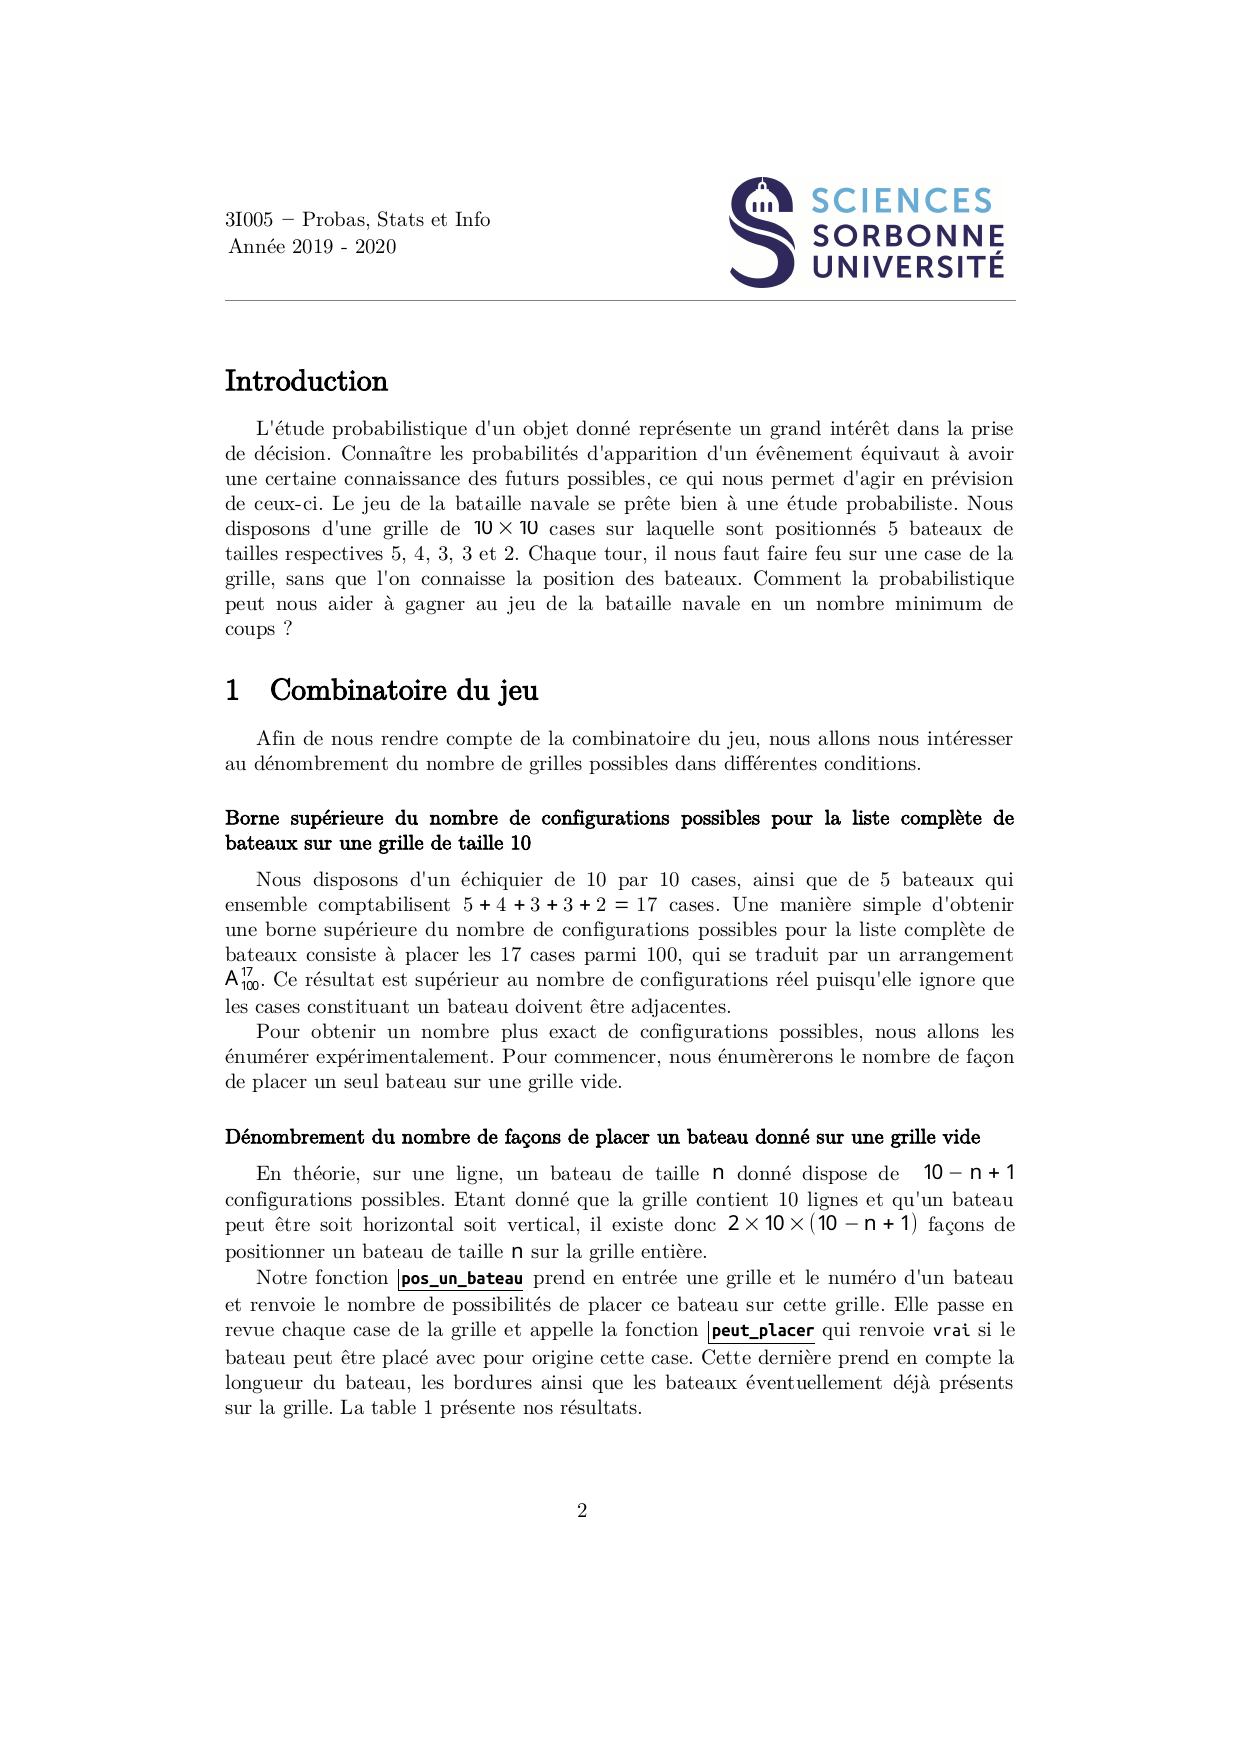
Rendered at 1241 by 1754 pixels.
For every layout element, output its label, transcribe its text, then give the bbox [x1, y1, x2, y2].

text Nous disposons d'un échiquier de 10 par 10 cases, ainsi que de 5 bateaux qui ensemble comptabilisent cases. Une manière simple d'obtenir une borne supérieure du nombre de configurations possibles pour la liste complète de bateaux consiste à placer les 17 cases parmi 100, qui se traduit par un arrangement . Ce résultat est supérieur au nombre de configurations réel puisqu'elle ignore que les cases constituant un bateau doivent être adjacentes. [225, 865, 1016, 1018]
text En théorie, sur une ligne, un bateau de taille donné dispose de configurations possibles. Etant donné que la grille contient 10 lignes et qu'un bateau peut être soit horizontal soit vertical, il existe donc façons de positionner un bateau de taille sur la grille entière. [225, 1159, 1016, 1263]
subtitle Dénombrement du nombre de façons de placer un bateau donné sur une grille vide [225, 1122, 1016, 1147]
text L'étude probabilistique d'un objet donné représente un grand intérêt dans la prise de décision. Connaître les probabilités d'apparition d'un évênement équivaut à avoir une certaine connaissance des futurs possibles, ce qui nous permet d'agir en prévision de ceux-ci. Le jeu de la bataille navale se prête bien à une étude probabiliste. Nous disposons d'une grille de cases sur laquelle sont positionnés 5 bateaux de tailles respectives 5, 4, 3, 3 et 2. Chaque tour, il nous faut faire feu sur une case de la grille, sans que l'on connaisse la position des bateaux. Comment la probabilistique peut nous aider à gagner au jeu de la bataille navale en un nombre minimum de coups ? [225, 415, 1016, 640]
subtitle Borne supérieure du nombre de configurations possibles pour la liste complète de bateaux sur une grille de taille 10 [225, 803, 1016, 853]
text Pour obtenir un nombre plus exact de configurations possibles, nous allons les énumérer expérimentalement. Pour commencer, nous énumèrerons le nombre de façon de placer un seul bateau sur une grille vide. [225, 1018, 1016, 1093]
subtitle Introduction [225, 360, 1016, 396]
text Afin de nous rendre compte de la combinatoire du jeu, nous allons nous intéresser au dénombrement du nombre de grilles possibles dans diﬀérentes conditions. [225, 724, 1016, 774]
picture [729, 177, 1004, 288]
subtitle Combinatoire du jeu [225, 669, 1016, 705]
text Notre fonction pos_un_bateau prend en entrée une grille et le numéro d'un bateau et renvoie le nombre de possibilités de placer ce bateau sur cette grille. Elle passe en revue chaque case de la grille et appelle la fonction peut_placer qui renvoie vrai si le bateau peut être placé avec pour origine cette case. Cette dernière prend en compte la longueur du bateau, les bordures ainsi que les bateaux éventuellement déjà présents sur la grille. La table 1 présente nos résultats. [225, 1263, 1016, 1419]
